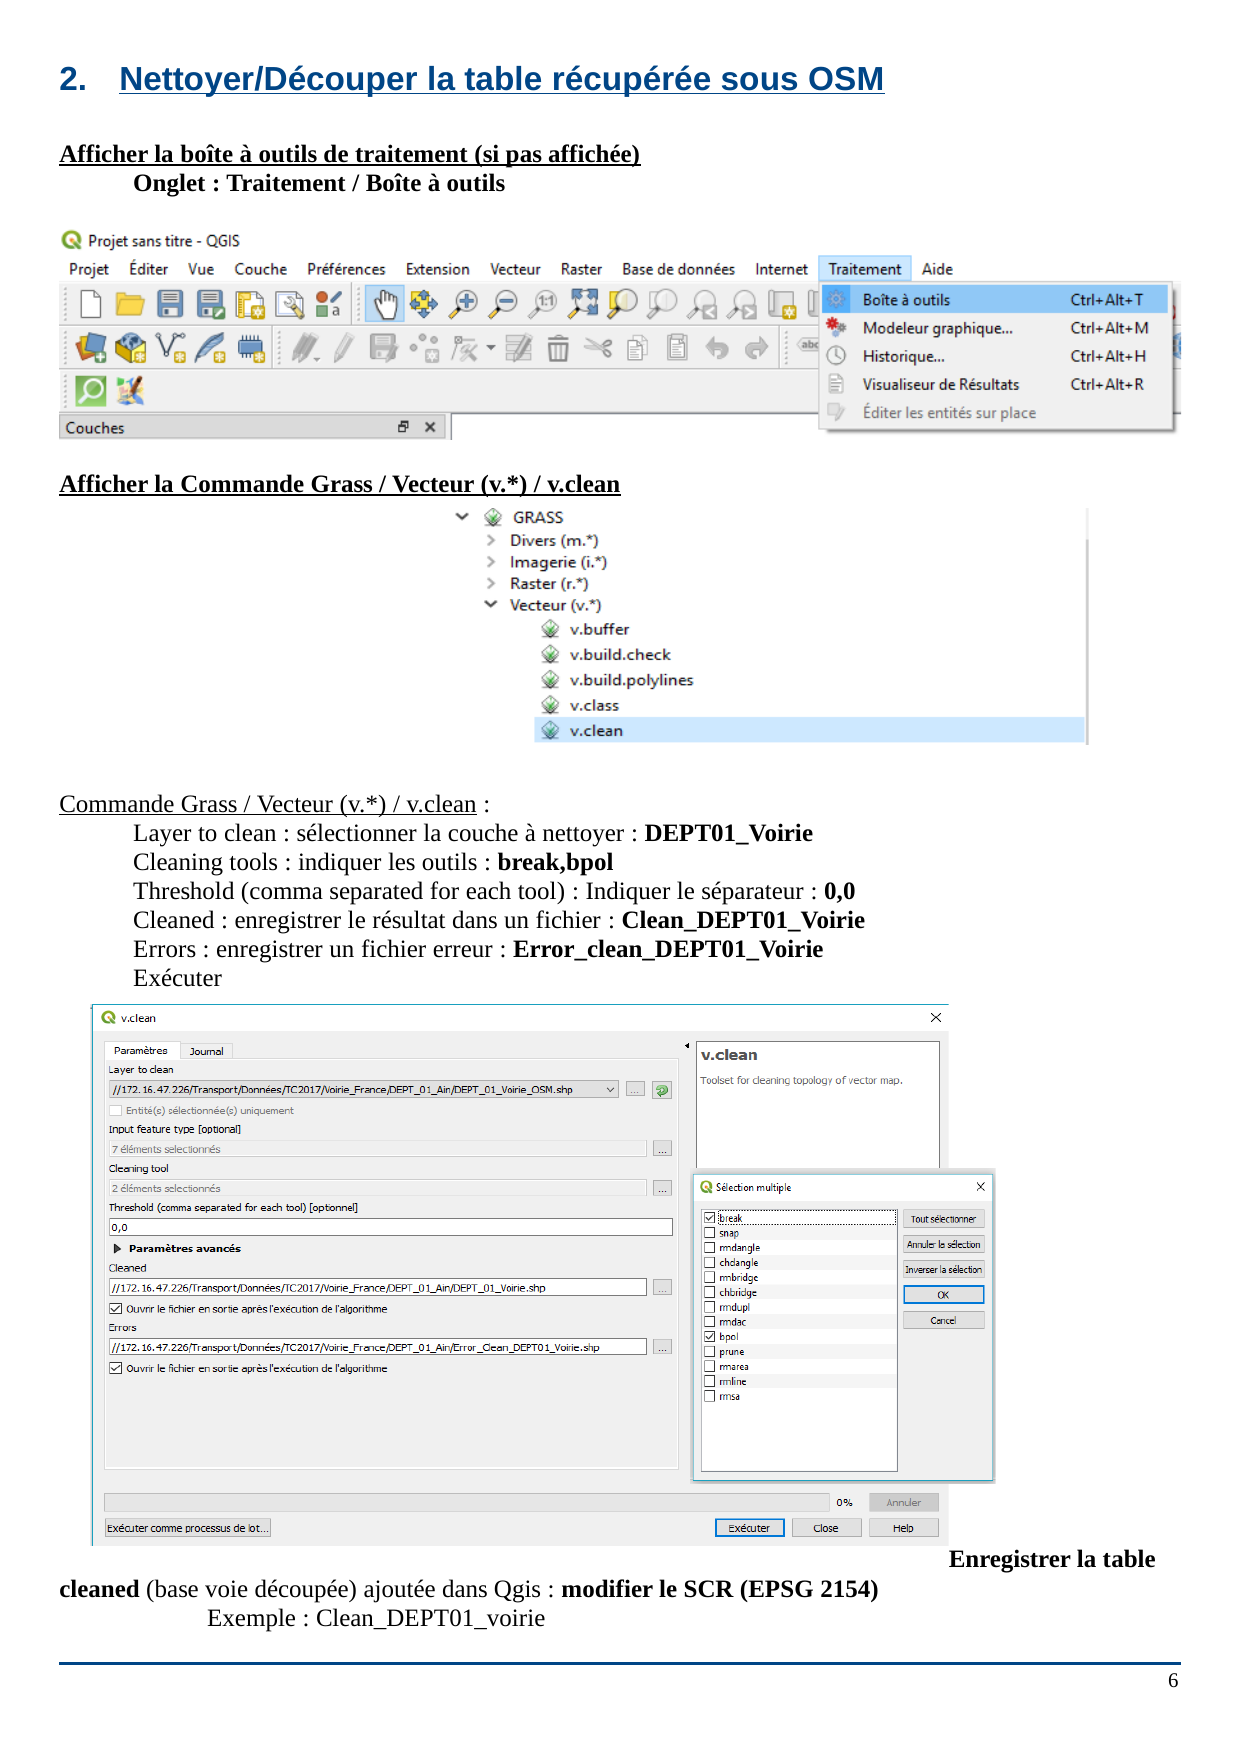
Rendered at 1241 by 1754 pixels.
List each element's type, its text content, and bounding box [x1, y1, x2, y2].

picture [453, 508, 1089, 745]
text Onglet : Traitement / Boîte à outils [59, 168, 1181, 197]
text Exemple : Clean_DEPT01_voirie [59, 1602, 1181, 1632]
text Threshold (comma separated for each tool) : Indiquer le séparateur : 0,0 [59, 876, 1181, 905]
text Errors : enregistrer un fichier erreur : Error_clean_DEPT01_Voirie [59, 934, 1181, 963]
picture [90, 1004, 996, 1546]
subtitle Nettoyer/Découper la table récupérée sous OSM [59, 59, 1181, 98]
text Exécuter [59, 963, 1181, 992]
text Cleaned : enregistrer le résultat dans un fichier : Clean_DEPT01_Voirie [59, 905, 1181, 934]
text Afficher la boîte à outils de traitement (si pas affichée) [59, 139, 1181, 168]
text Commande Grass / Vecteur (v.*) / v.clean : [59, 789, 1181, 818]
text Cleaning tools : indiquer les outils : break,bpol [59, 847, 1181, 876]
text Afficher la Commande Grass / Vecteur (v.*) / v.clean [59, 469, 1181, 498]
text Layer to clean : sélectionner la couche à nettoyer : DEPT01_Voirie [59, 818, 1181, 847]
picture [59, 226, 1182, 440]
text Enregistrer la table cleaned (base voie découpée) ajoutée dans Qgis : modifier le SCR (EPSG 2154) [59, 1544, 1181, 1602]
